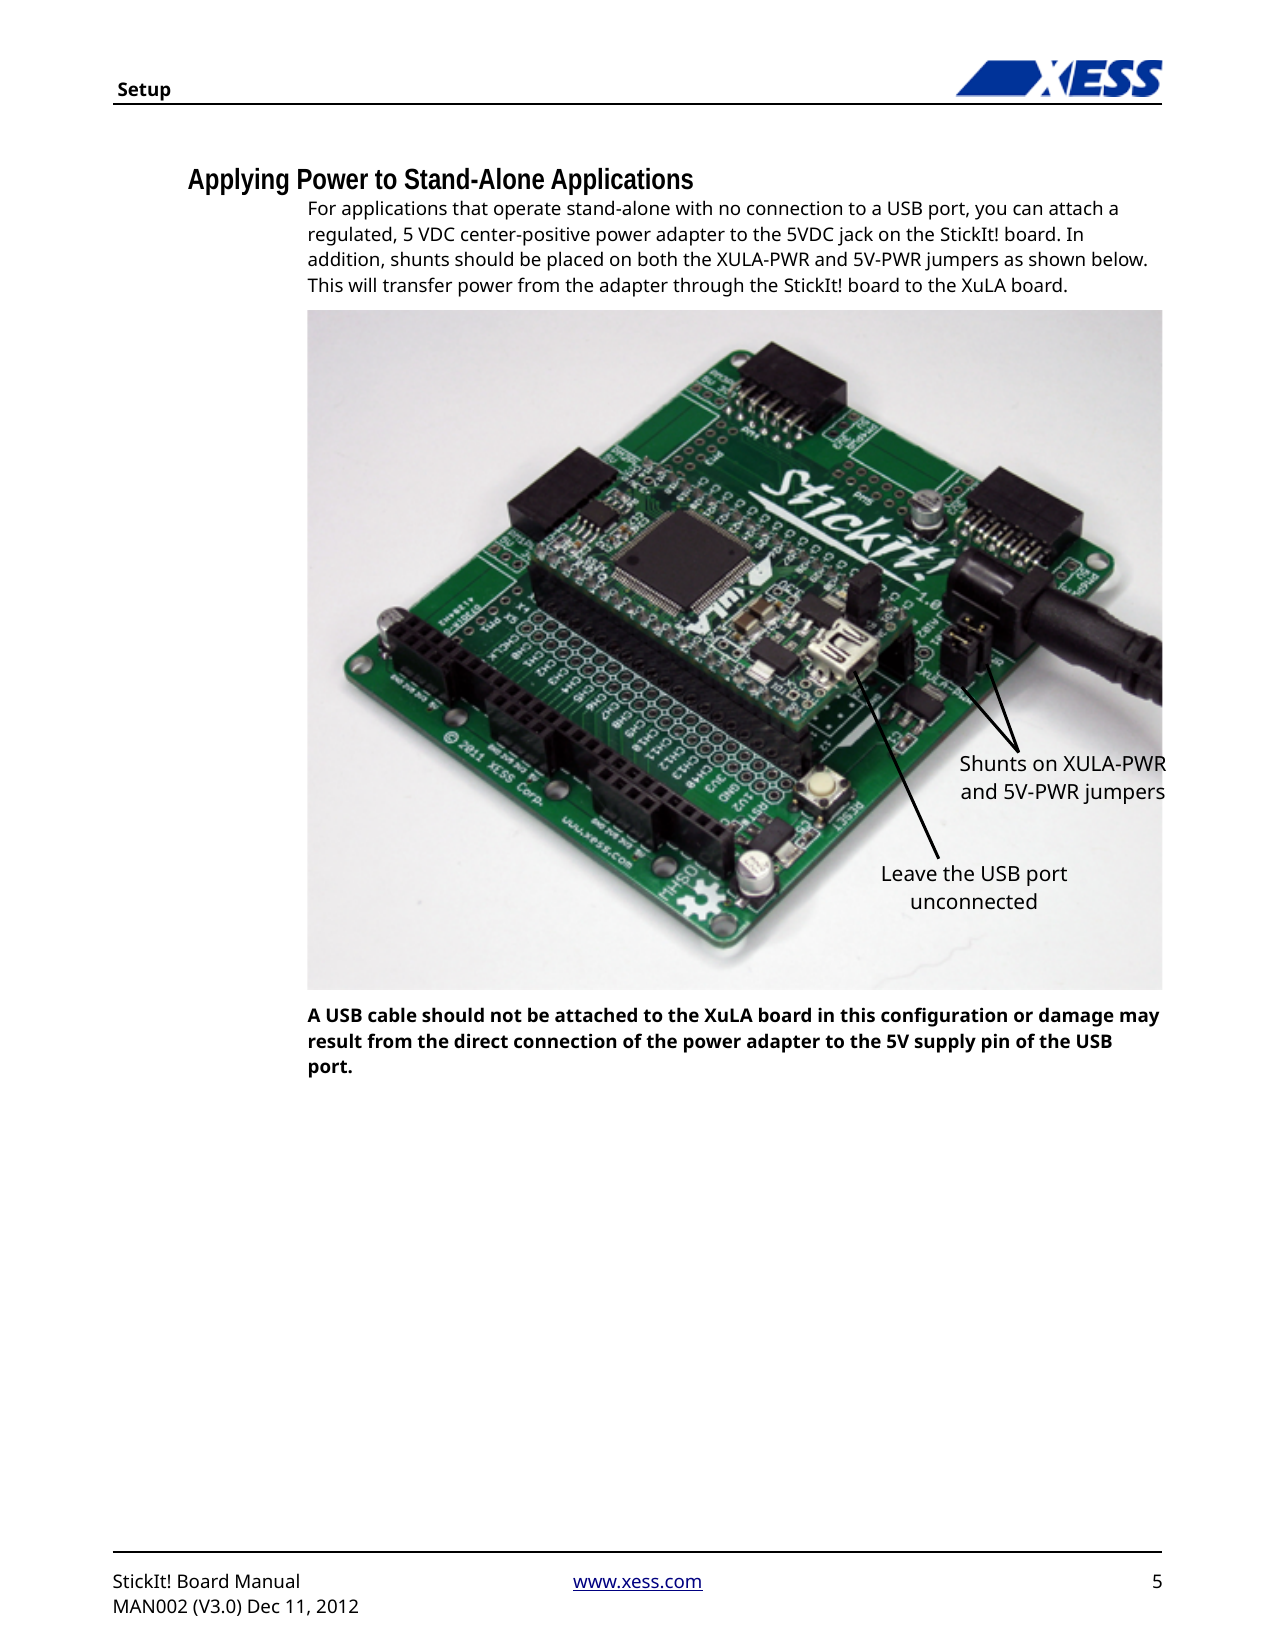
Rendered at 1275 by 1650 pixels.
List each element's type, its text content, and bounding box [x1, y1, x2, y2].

text For applications that operate stand-alone with no connection to a USB port, you can attach a regulated, 5 VDC center-positive power adapter to the 5VDC jack on the StickIt! board. In addition, shunts should be placed on both the XULA-PWR and 5V-PWR jumpers as shown below. This will transfer power from the adapter through the StickIt! board to the XuLA board. [307, 195, 1162, 297]
subtitle Applying Power to Stand-Alone Applications [187, 162, 1162, 195]
picture [307, 310, 1163, 990]
text A USB cable should not be attached to the XuLA board in this configuration or damage may result from the direct connection of the power adapter to the 5V supply pin of the USB port. [307, 1002, 1162, 1079]
picture [955, 60, 1163, 97]
